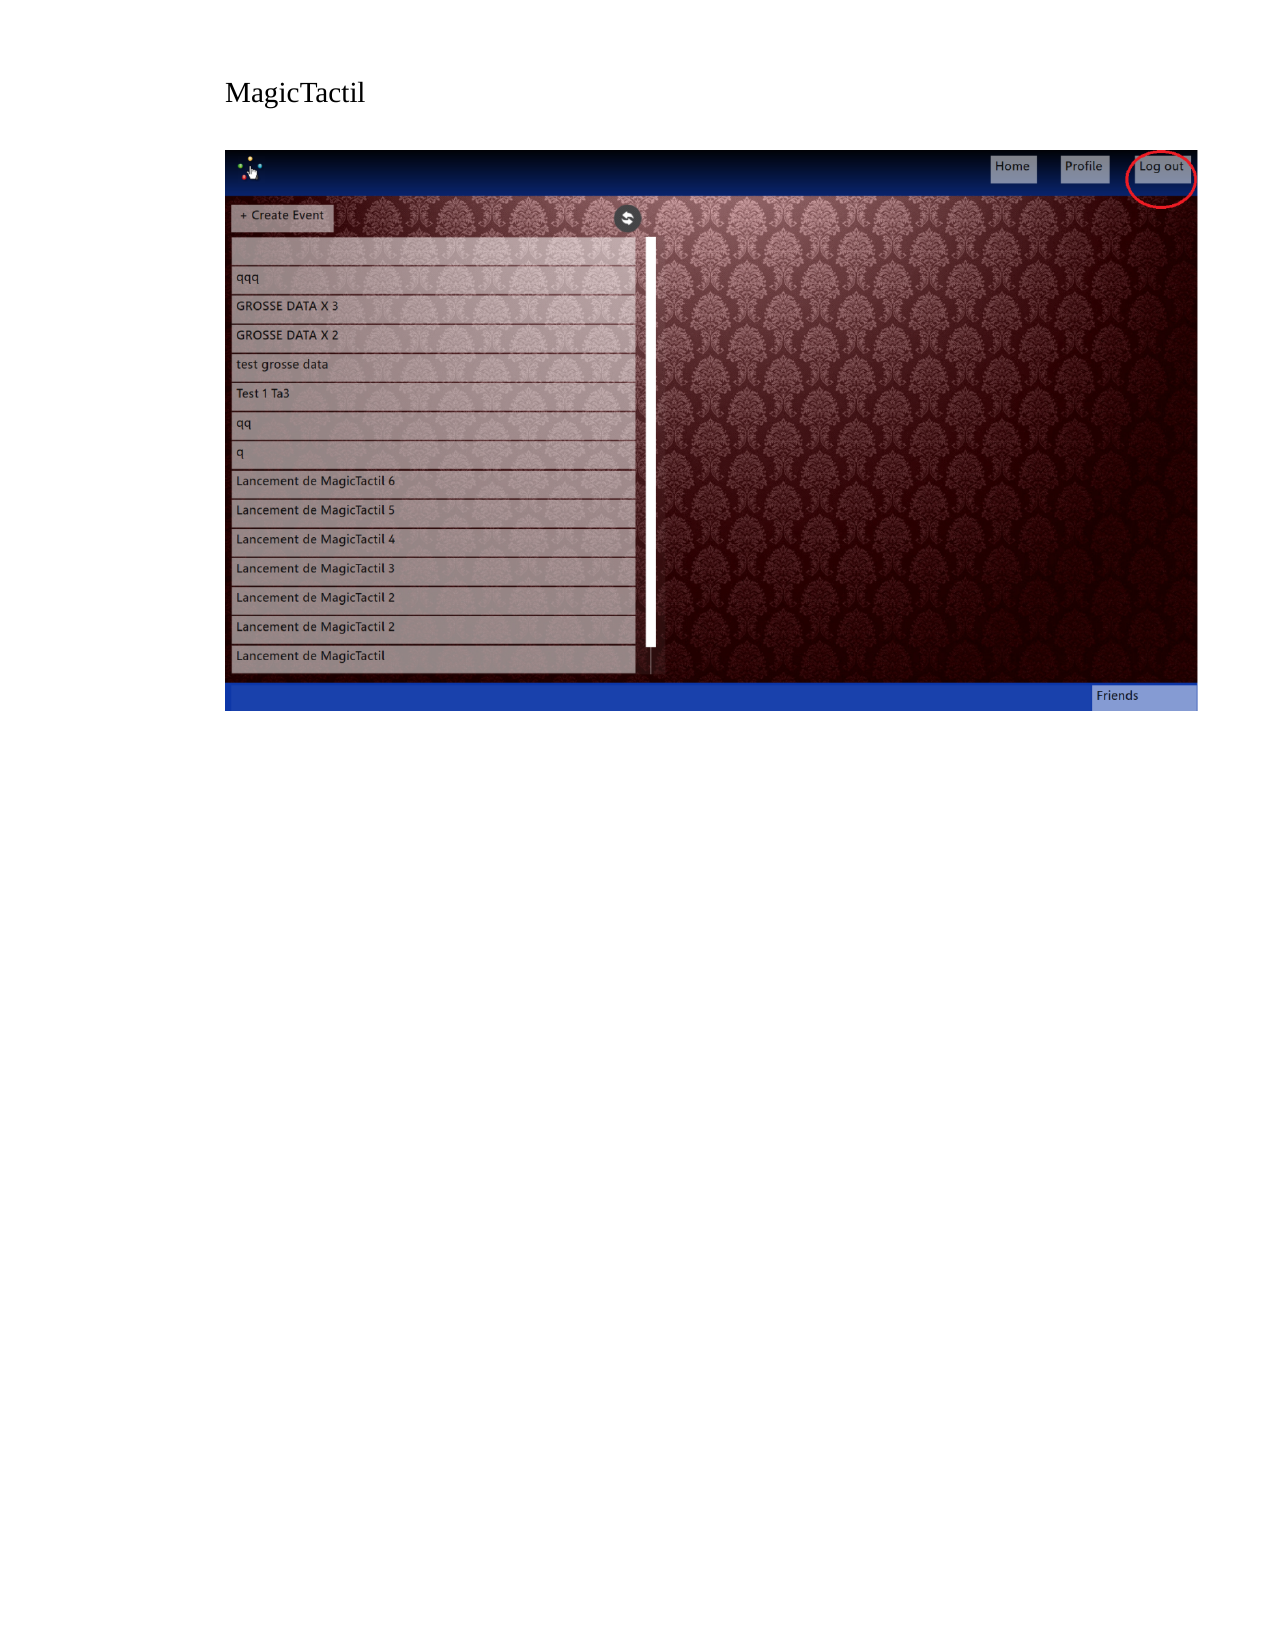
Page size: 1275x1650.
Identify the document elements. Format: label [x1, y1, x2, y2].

picture [225, 150, 1199, 711]
